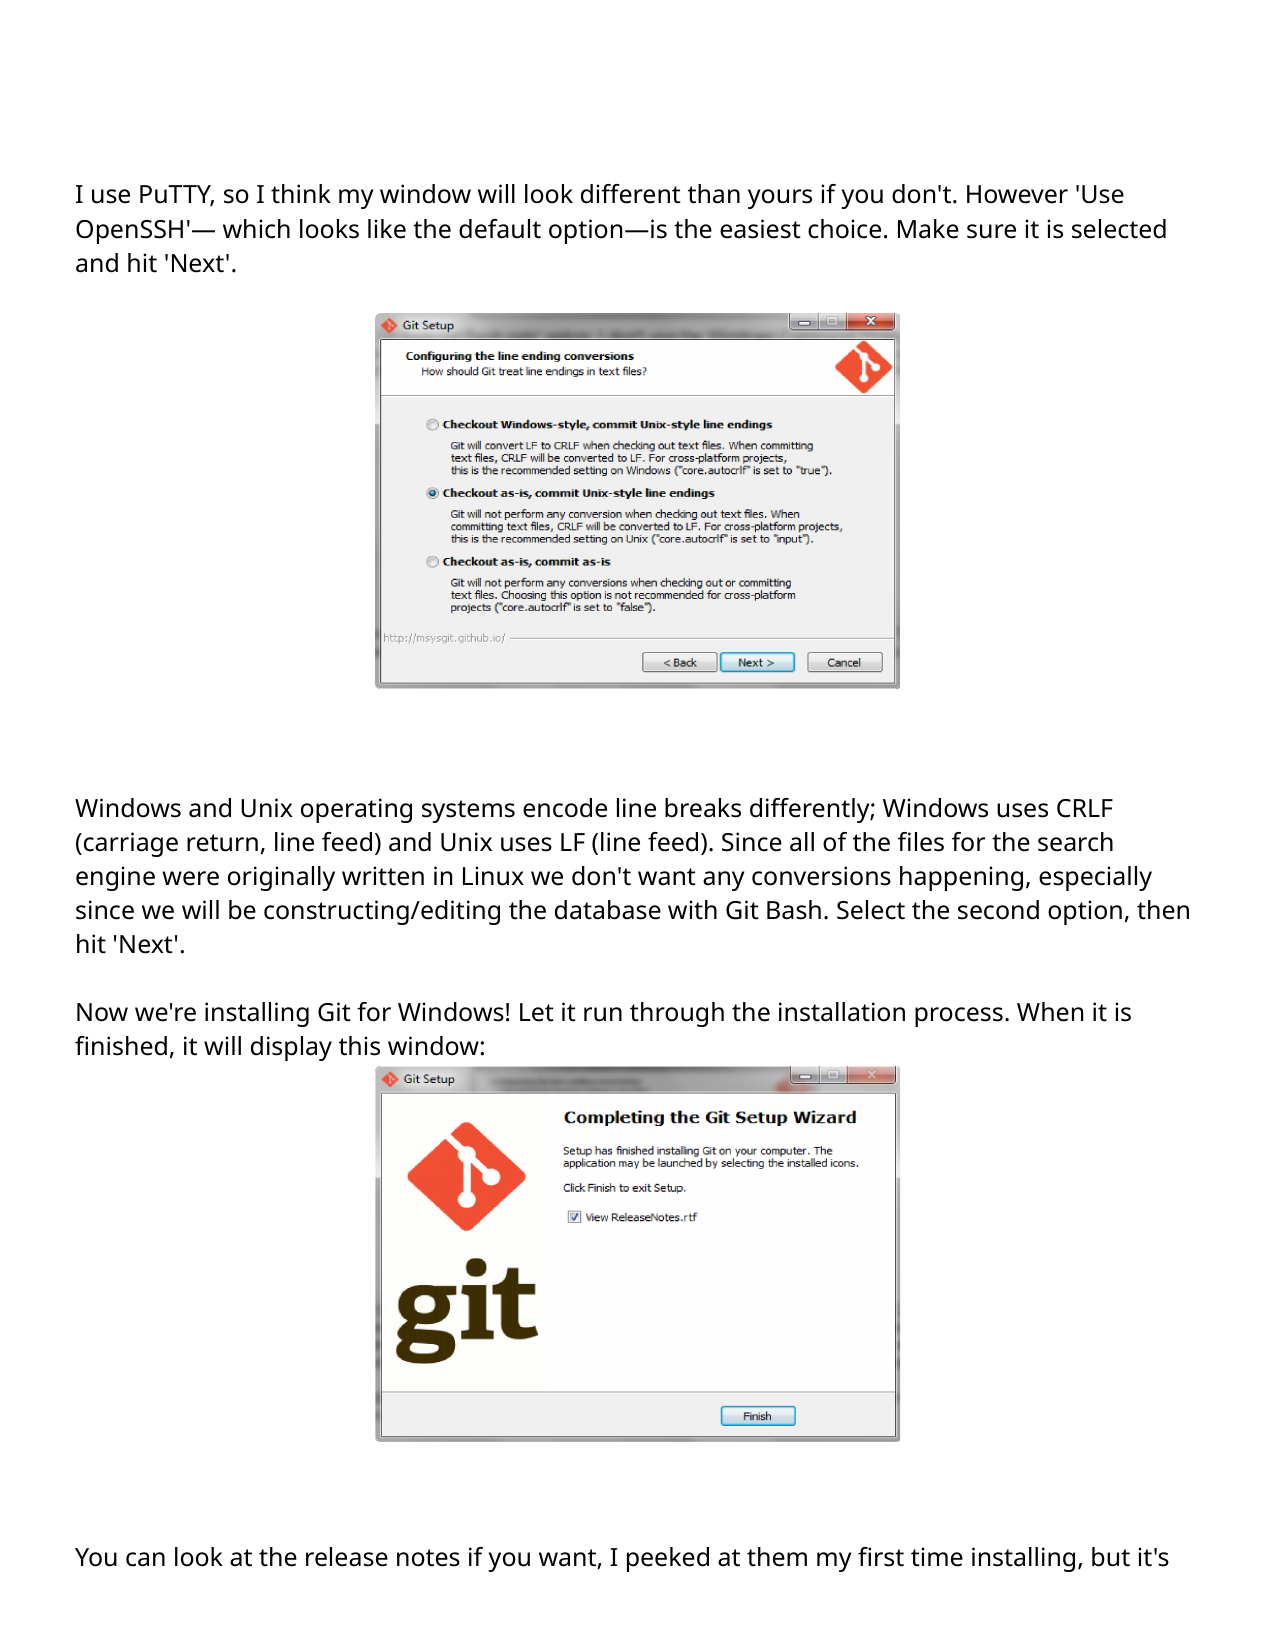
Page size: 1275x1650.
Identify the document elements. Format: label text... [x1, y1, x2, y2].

picture [375, 313, 901, 689]
text Windows and Unix operating systems encode line breaks differently; Windows uses CRLF (carriage return, line feed) and Unix uses LF (line feed). Since all of the files for the search engine were originally written in Linux we don't want any conversions happening, especially since we will be constructing/editing the database with Git Bash. Select the second option, then hit 'Next'. [75, 790, 1200, 961]
text You can look at the release notes if you want, I peeked at them my first time installing, but it's [75, 1540, 1200, 1574]
picture [375, 1066, 901, 1442]
text Now we're installing Git for Windows! Let it run through the installation process. When it is finished, it will display this window: [75, 995, 1200, 1063]
text I use PuTTY, so I think my window will look different than yours if you don't. However 'Use OpenSSH'— which looks like the default option—is the easiest choice. Make sure it is selected and hit 'Next'. [75, 177, 1200, 279]
